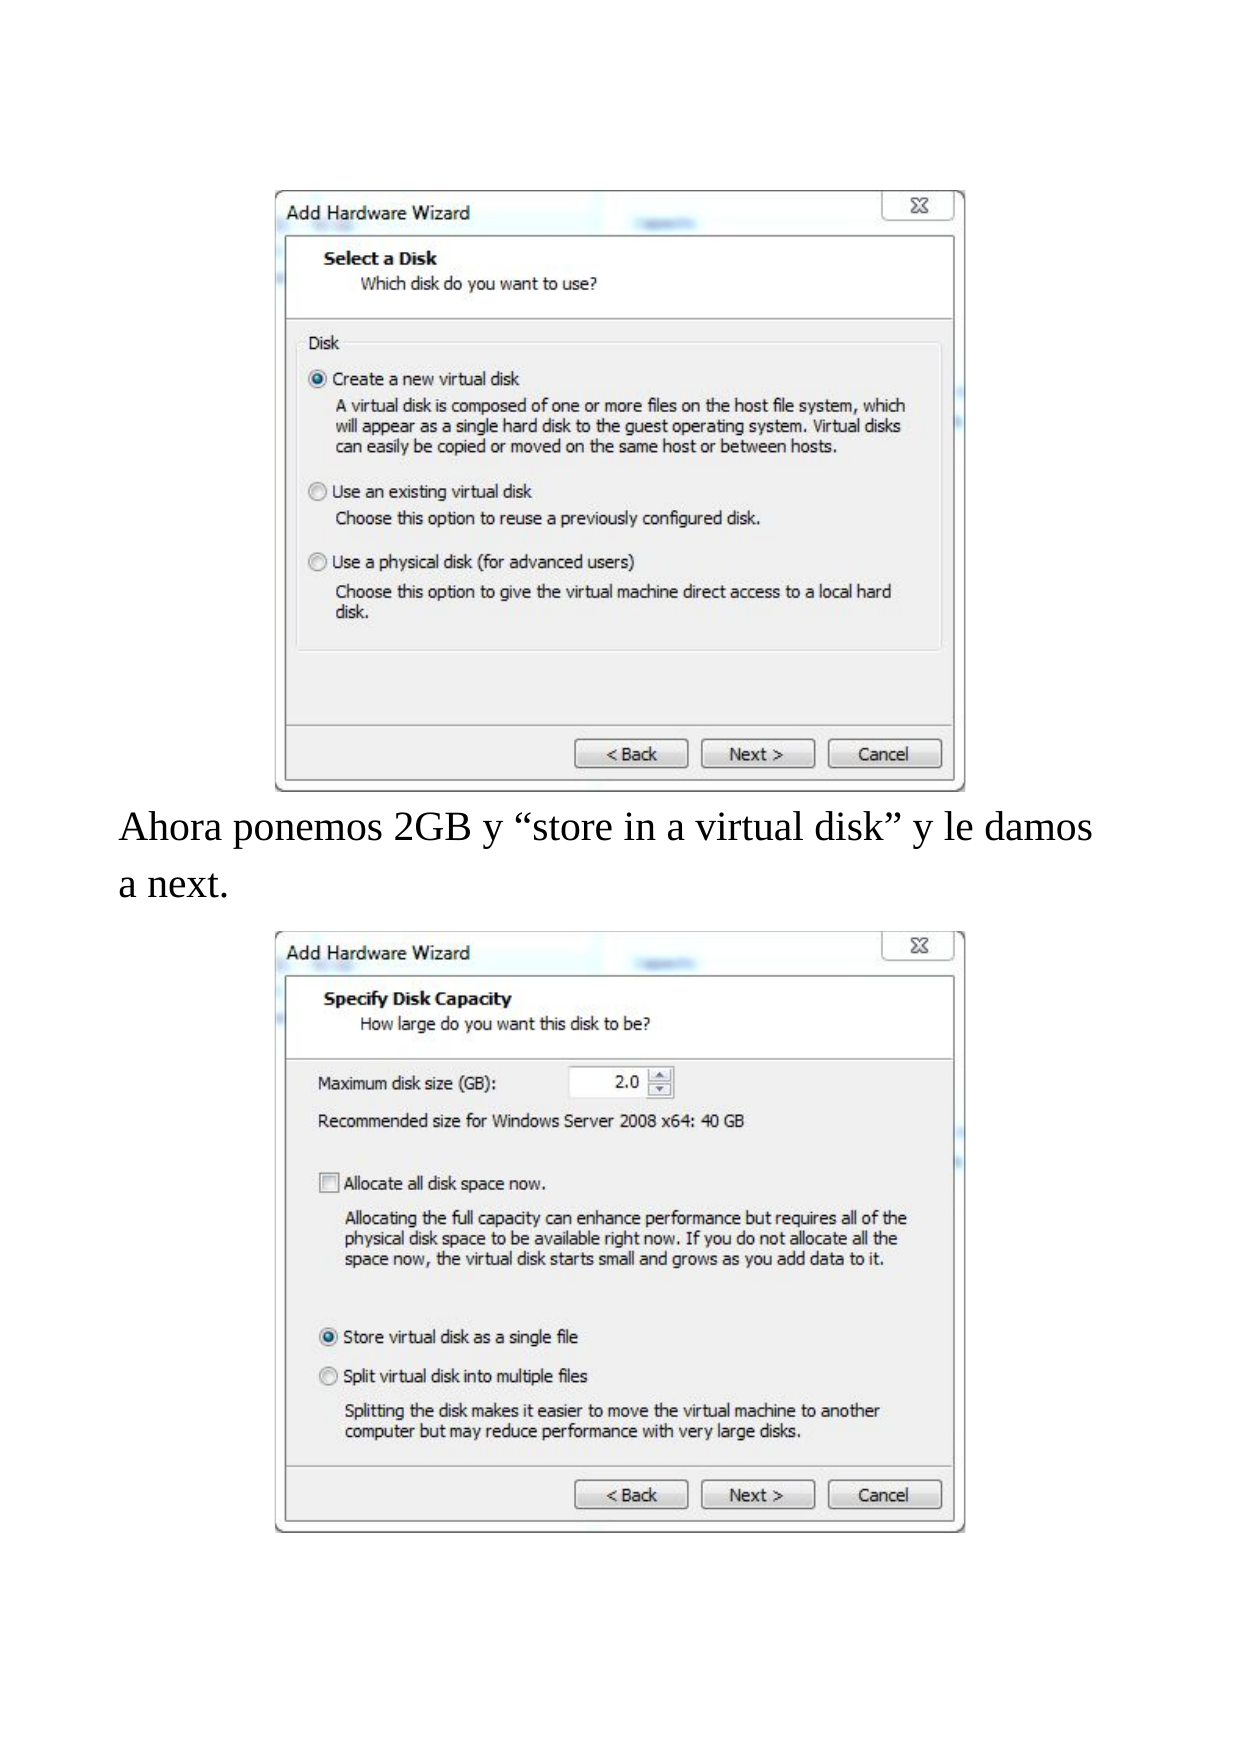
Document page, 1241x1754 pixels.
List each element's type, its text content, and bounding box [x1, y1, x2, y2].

text Ahora ponemos 2GB y “store in a virtual disk” y le damos a next. [118, 190, 1122, 907]
picture [274, 190, 966, 792]
picture [274, 931, 966, 1533]
